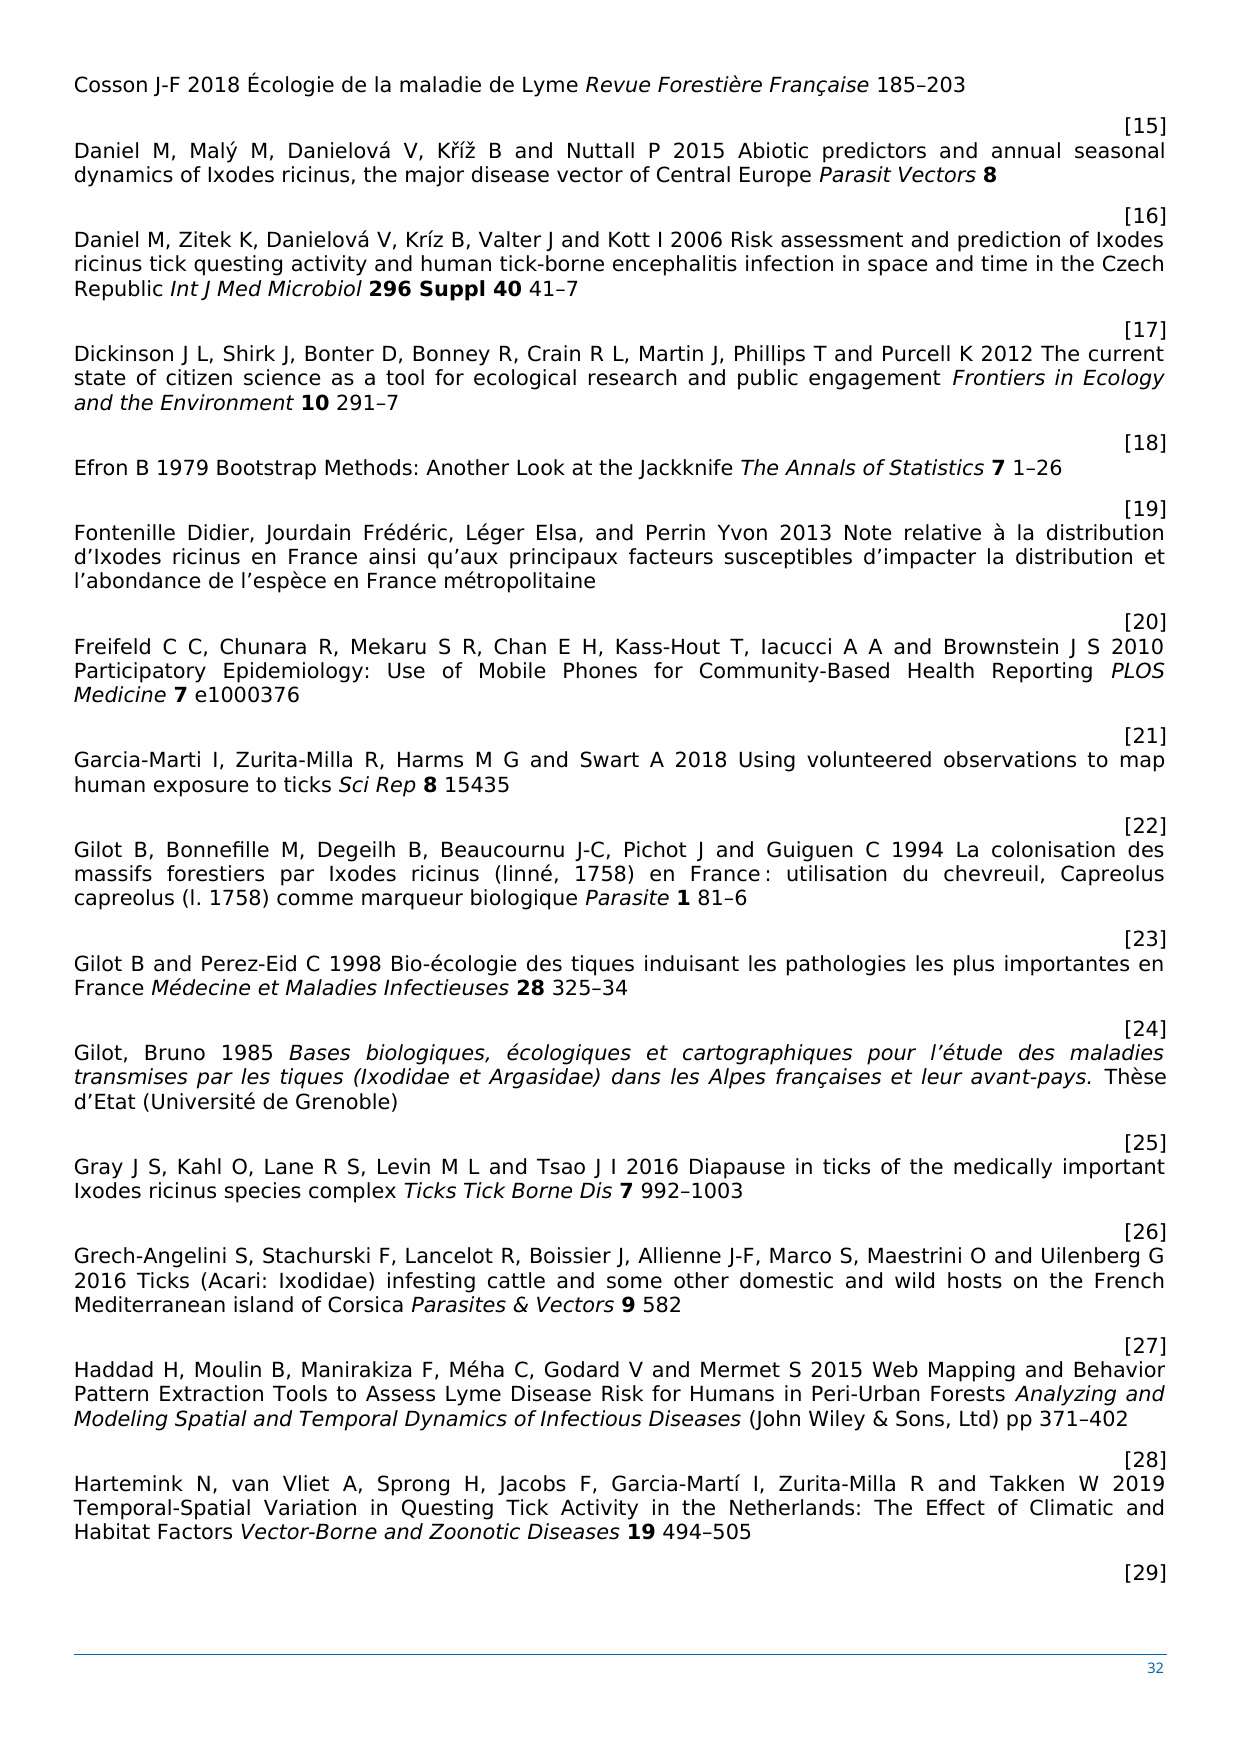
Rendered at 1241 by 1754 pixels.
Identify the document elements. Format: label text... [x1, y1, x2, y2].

text [27] [73, 1334, 1167, 1358]
text Gilot B, Bonnefille M, Degeilh B, Beaucournu J-C, Pichot J and Guiguen C 1994 La colonisation des massifs forestiers par Ixodes ricinus (linné, 1758) en France : utilisation du chevreuil, Capreolus capreolus (l. 1758) comme marqueur biologique Parasite 1 81–6 [73, 838, 1167, 911]
text [20] [73, 610, 1167, 635]
text [29] [73, 1561, 1167, 1586]
text Hartemink N, van Vliet A, Sprong H, Jacobs F, Garcia-Martí I, Zurita-Milla R and Takken W 2019 Temporal-Spatial Variation in Questing Tick Activity in the Netherlands: The Effect of Climatic and Habitat Factors Vector-Borne and Zoonotic Diseases 19 494–505 [73, 1472, 1167, 1545]
text [24] [73, 1017, 1167, 1041]
text [18] [73, 431, 1167, 456]
text [25] [73, 1131, 1167, 1155]
text Efron B 1979 Bootstrap Methods: Another Look at the Jackknife The Annals of Statistics 7 1–26 [73, 456, 1167, 480]
text [19] [73, 497, 1167, 521]
text Dickinson J L, Shirk J, Bonter D, Bonney R, Crain R L, Martin J, Phillips T and Purcell K 2012 The current state of citizen science as a tool for ecological research and public engagement Frontiers in Ecology and the Environment 10 291–7 [73, 342, 1167, 415]
text Haddad H, Moulin B, Manirakiza F, Méha C, Godard V and Mermet S 2015 Web Mapping and Behavior Pattern Extraction Tools to Assess Lyme Disease Risk for Humans in Peri-Urban Forests Analyzing and Modeling Spatial and Temporal Dynamics of Infectious Diseases (John Wiley & Sons, Ltd) pp 371–402 [73, 1358, 1167, 1431]
text Grech-Angelini S, Stachurski F, Lancelot R, Boissier J, Allienne J-F, Marco S, Maestrini O and Uilenberg G 2016 Ticks (Acari: Ixodidae) infesting cattle and some other domestic and wild hosts on the French Mediterranean island of Corsica Parasites & Vectors 9 582 [73, 1244, 1167, 1317]
text [23] [73, 927, 1167, 952]
text Freifeld C C, Chunara R, Mekaru S R, Chan E H, Kass-Hout T, Iacucci A A and Brownstein J S 2010 Participatory Epidemiology: Use of Mobile Phones for Community-Based Health Reporting PLOS Medicine 7 e1000376 [73, 635, 1167, 707]
text [15] [73, 114, 1167, 139]
text Gilot, Bruno 1985 Bases biologiques, écologiques et cartographiques pour l’étude des maladies transmises par les tiques (Ixodidae et Argasidae) dans les Alpes françaises et leur avant‐pays. Thèse d’Etat (Université de Grenoble) [73, 1041, 1167, 1114]
text Daniel M, Malý M, Danielová V, Kříž B and Nuttall P 2015 Abiotic predictors and annual seasonal dynamics of Ixodes ricinus, the major disease vector of Central Europe Parasit Vectors 8 [73, 139, 1167, 187]
text Cosson J-F 2018 Écologie de la maladie de Lyme Revue Forestière Française 185–203 [73, 73, 1167, 98]
text [17] [73, 318, 1167, 342]
text [16] [73, 204, 1167, 228]
text Daniel M, Zitek K, Danielová V, Kríz B, Valter J and Kott I 2006 Risk assessment and prediction of Ixodes ricinus tick questing activity and human tick-borne encephalitis infection in space and time in the Czech Republic Int J Med Microbiol 296 Suppl 40 41–7 [73, 228, 1167, 301]
text Gray J S, Kahl O, Lane R S, Levin M L and Tsao J I 2016 Diapause in ticks of the medically important Ixodes ricinus species complex Ticks Tick Borne Dis 7 992–1003 [73, 1155, 1167, 1203]
text Fontenille Didier, Jourdain Frédéric, Léger Elsa, and Perrin Yvon 2013 Note relative à la distribution d’Ixodes ricinus en France ainsi qu’aux principaux facteurs susceptibles d’impacter la distribution et l’abondance de l’espèce en France métropolitaine [73, 521, 1167, 594]
text [22] [73, 814, 1167, 838]
text [21] [73, 724, 1167, 748]
text [28] [73, 1448, 1167, 1472]
text [26] [73, 1220, 1167, 1244]
text Garcia-Marti I, Zurita-Milla R, Harms M G and Swart A 2018 Using volunteered observations to map human exposure to ticks Sci Rep 8 15435 [73, 748, 1167, 797]
text Gilot B and Perez-Eid C 1998 Bio-écologie des tiques induisant les pathologies les plus importantes en France Médecine et Maladies Infectieuses 28 325–34 [73, 952, 1167, 1000]
